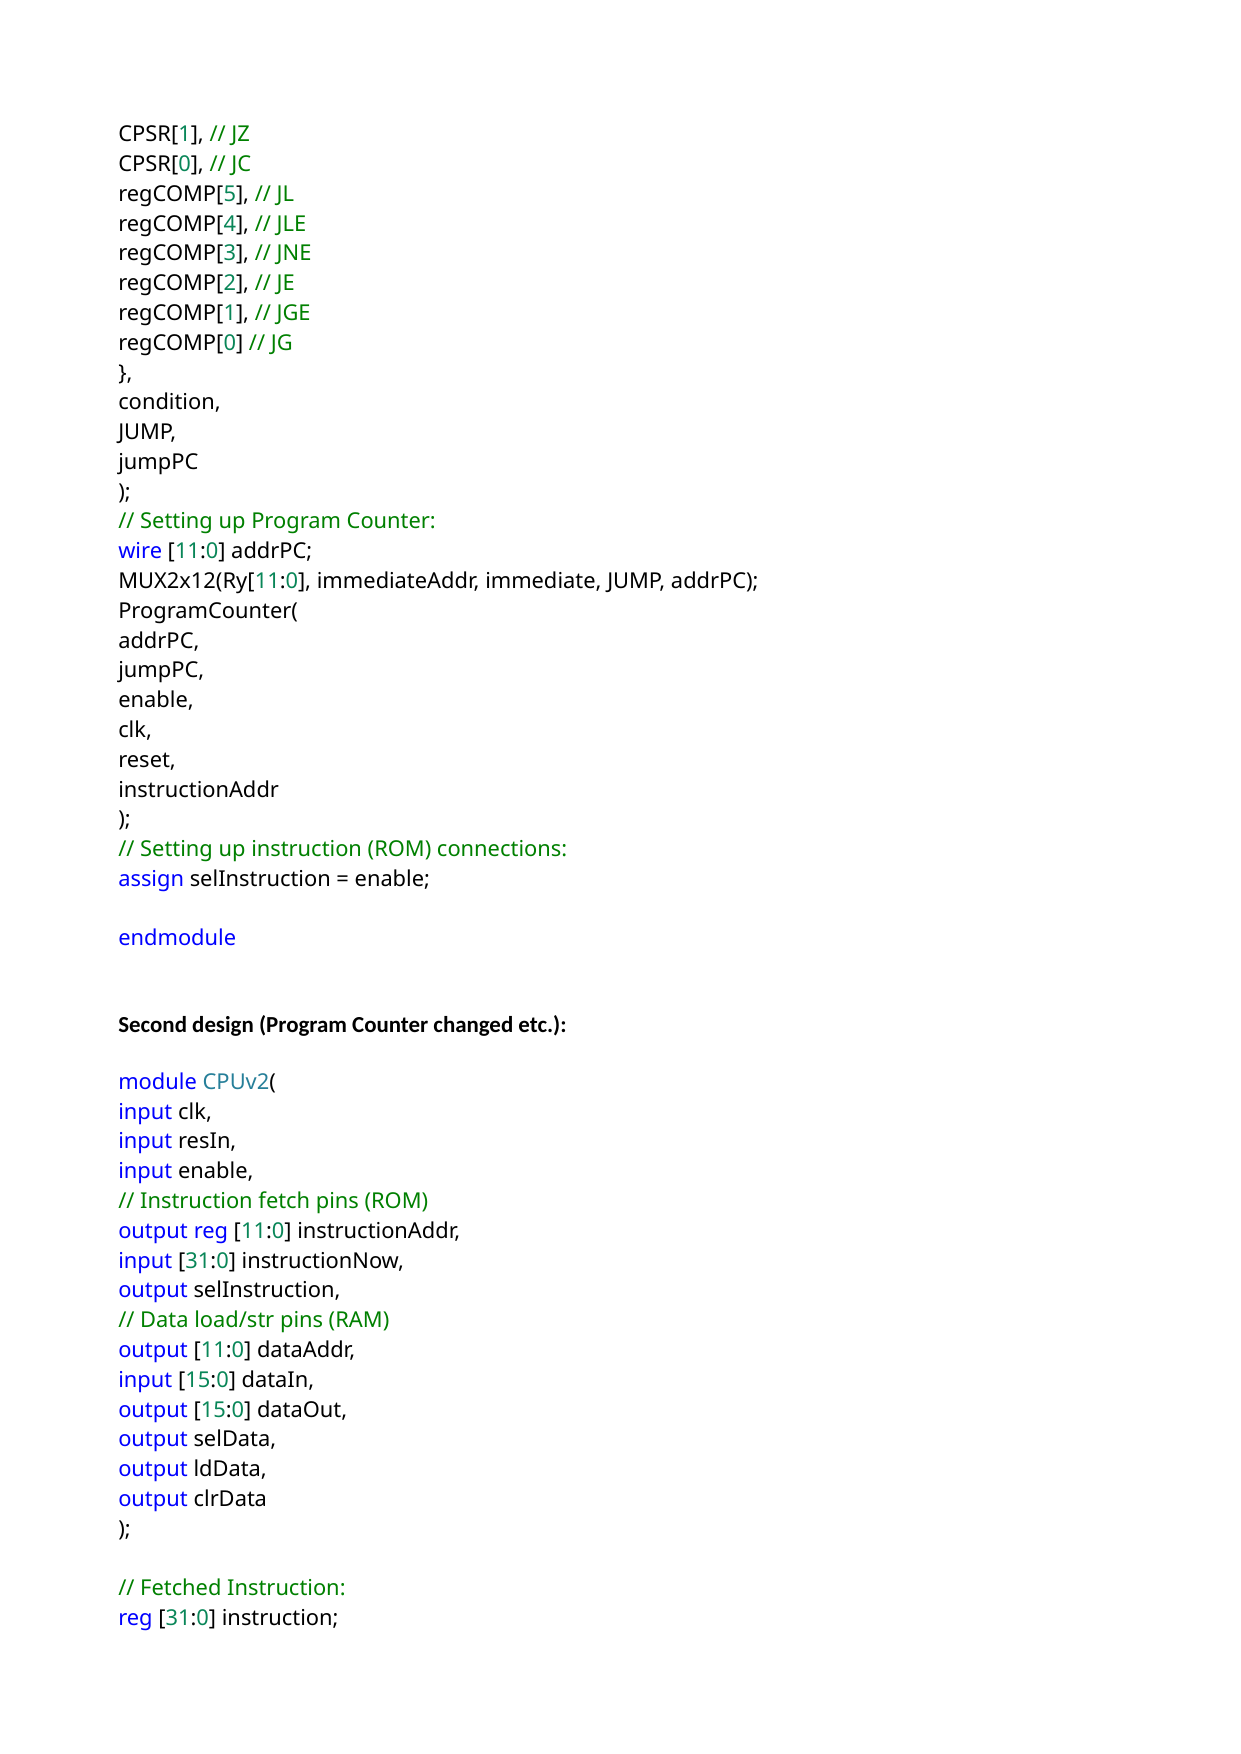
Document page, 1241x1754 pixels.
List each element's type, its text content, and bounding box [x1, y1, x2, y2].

text output [15:0] dataOut, [118, 1394, 1122, 1423]
text regCOMP[2], // JE [118, 267, 1122, 297]
text regCOMP[4], // JLE [118, 207, 1122, 237]
text clk, [118, 714, 1122, 744]
text output clrData [118, 1483, 1122, 1513]
text condition, [118, 386, 1122, 416]
text // Instruction fetch pins (ROM) [118, 1185, 1122, 1215]
text jumpPC [118, 446, 1122, 476]
text jumpPC, [118, 654, 1122, 684]
text input enable, [118, 1155, 1122, 1185]
text regCOMP[0] // JG [118, 327, 1122, 356]
text MUX2x12(Ry[11:0], immediateAddr, immediate, JUMP, addrPC); [118, 565, 1122, 595]
text input clk, [118, 1096, 1122, 1126]
text output selData, [118, 1423, 1122, 1453]
text // Setting up Program Counter: [118, 505, 1122, 535]
text ); [118, 476, 1122, 505]
text input [31:0] instructionNow, [118, 1245, 1122, 1274]
text reg [31:0] instruction; [118, 1602, 1122, 1632]
text addrPC, [118, 624, 1122, 654]
text // Setting up instruction (ROM) connections: [118, 833, 1122, 863]
text assign selInstruction = enable; [118, 863, 1122, 893]
text input resIn, [118, 1126, 1122, 1155]
text output ldData, [118, 1453, 1122, 1483]
text Second design (Program Counter changed etc.): [118, 1010, 1122, 1038]
text input [15:0] dataIn, [118, 1364, 1122, 1394]
text ); [118, 803, 1122, 833]
text regCOMP[5], // JL [118, 178, 1122, 207]
text instructionAddr [118, 773, 1122, 803]
text module CPUv2( [118, 1066, 1122, 1096]
text JUMP, [118, 416, 1122, 446]
text wire [11:0] addrPC; [118, 535, 1122, 565]
text // Data load/str pins (RAM) [118, 1304, 1122, 1334]
text reset, [118, 744, 1122, 773]
text CPSR[1], // JZ [118, 118, 1122, 148]
text enable, [118, 684, 1122, 714]
text endmodule [118, 922, 1122, 952]
text // Fetched Instruction: [118, 1572, 1122, 1602]
text output selInstruction, [118, 1274, 1122, 1304]
text regCOMP[1], // JGE [118, 297, 1122, 327]
text output reg [11:0] instructionAddr, [118, 1215, 1122, 1245]
text regCOMP[3], // JNE [118, 237, 1122, 267]
text ProgramCounter( [118, 595, 1122, 624]
text ); [118, 1513, 1122, 1543]
text CPSR[0], // JC [118, 148, 1122, 178]
text }, [118, 356, 1122, 386]
text output [11:0] dataAddr, [118, 1334, 1122, 1364]
